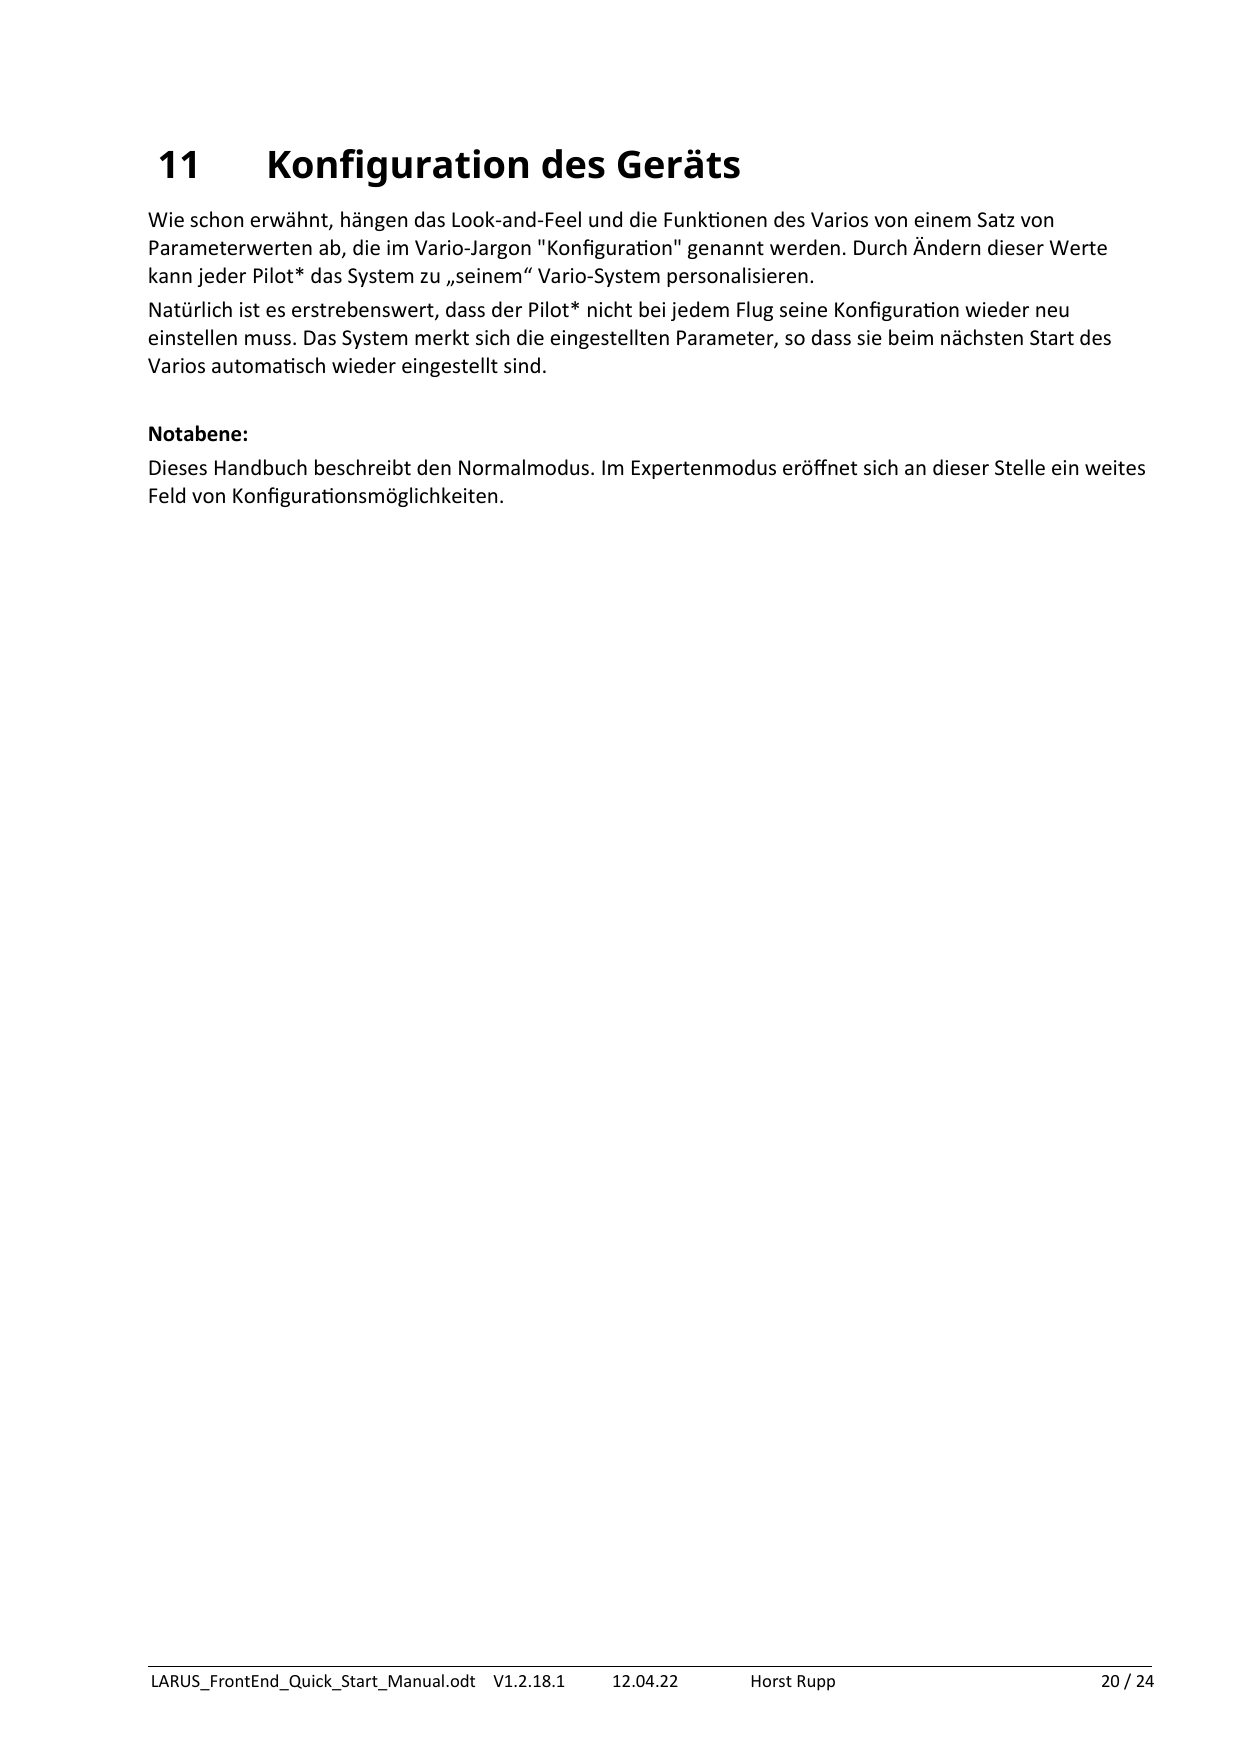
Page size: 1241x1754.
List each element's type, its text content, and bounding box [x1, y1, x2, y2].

subtitle Konfiguration des Geräts [148, 138, 1128, 190]
text Dieses Handbuch beschreibt den Normalmodus. Im Expertenmodus eröffnet sich an dieser Stelle ein weites Feld von Konfigurationsmöglichkeiten. [148, 453, 1152, 509]
text Wie schon erwähnt, hängen das Look-and-Feel und die Funktionen des Varios von einem Satz von Parameterwerten ab, die im Vario-Jargon "Konfiguration" genannt werden. Durch Ändern dieser Werte kann jeder Pilot* das System zu „seinem“ Vario-System personalisieren. [148, 205, 1152, 289]
text Natürlich ist es erstrebenswert, dass der Pilot* nicht bei jedem Flug seine Konfiguration wieder neu einstellen muss. Das System merkt sich die eingestellten Parameter, so dass sie beim nächsten Start des Varios automatisch wieder eingestellt sind. [148, 295, 1152, 379]
text Notabene: [148, 419, 1152, 447]
